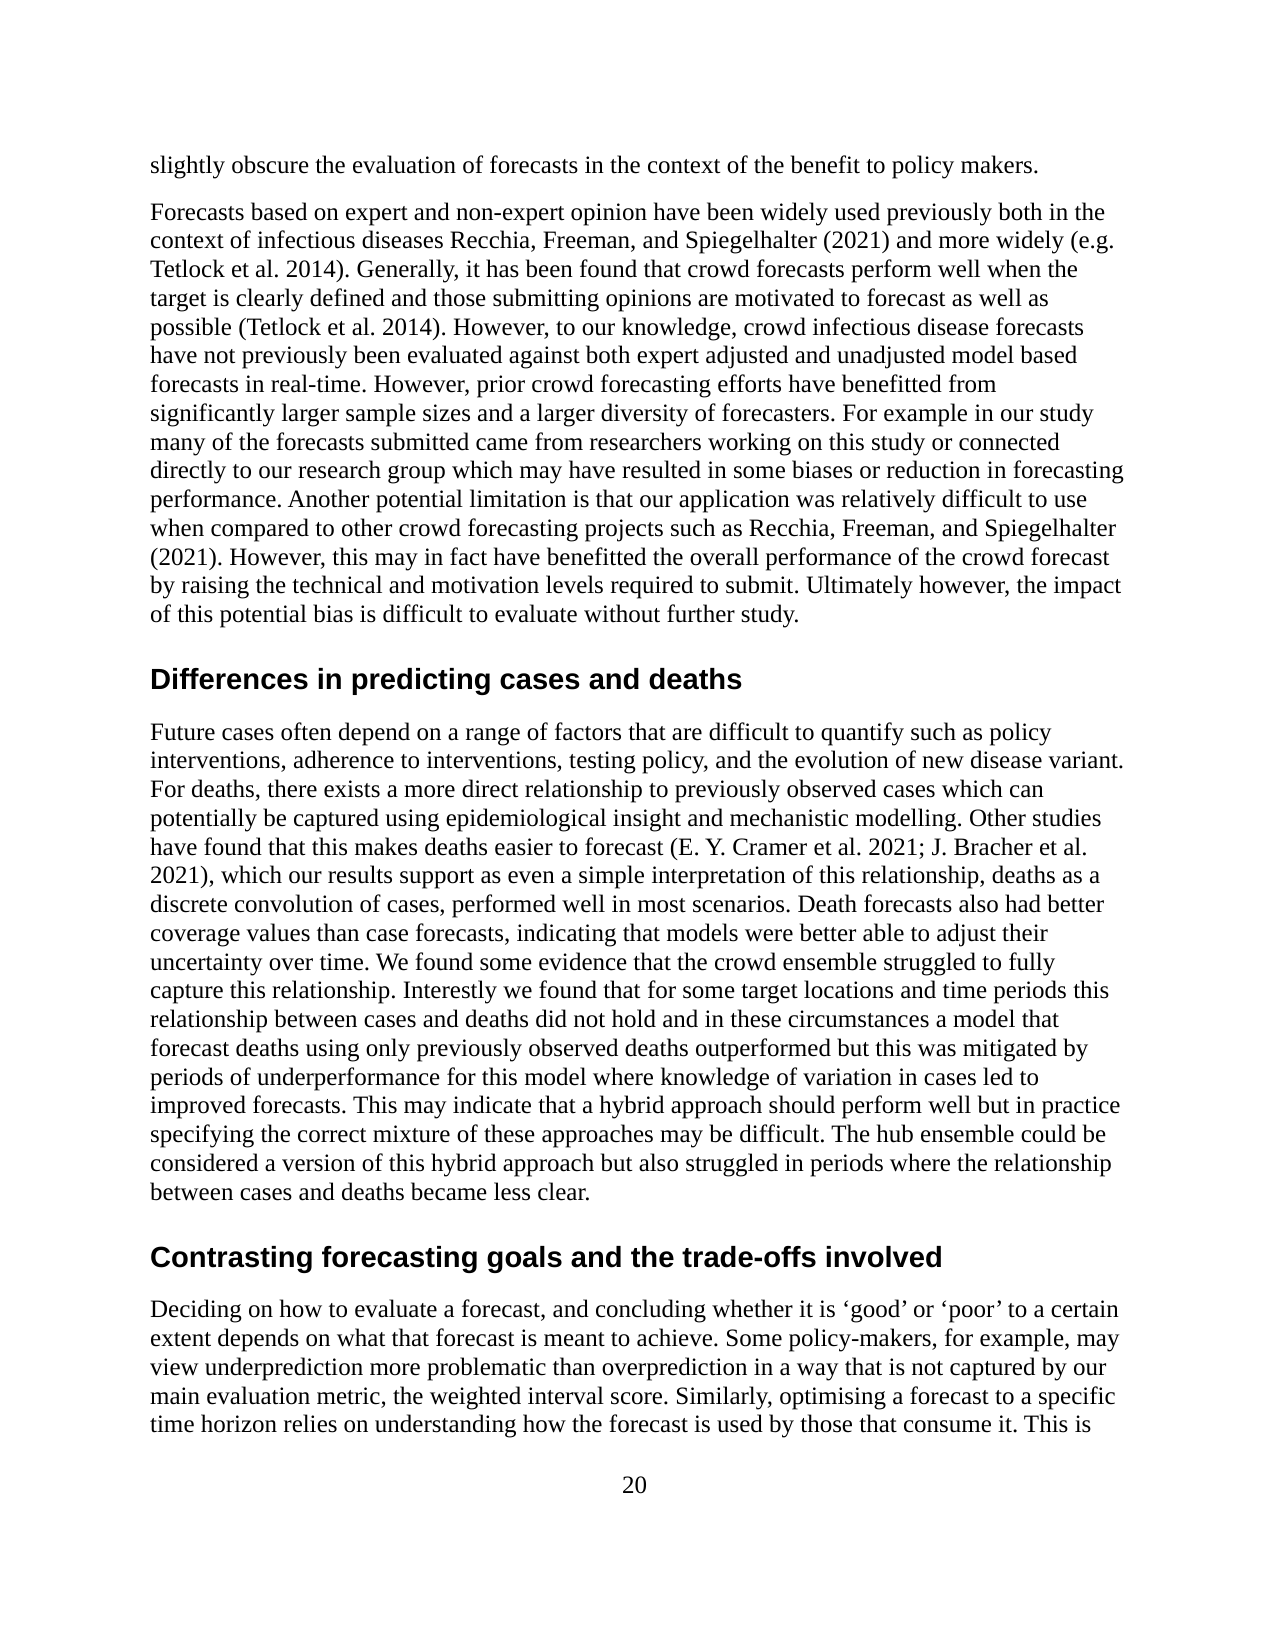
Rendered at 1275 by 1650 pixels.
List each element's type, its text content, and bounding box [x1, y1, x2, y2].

text slightly obscure the evaluation of forecasts in the context of the benefit to policy makers. [150, 150, 1125, 179]
text Deciding on how to evaluate a forecast, and concluding whether it is ‘good’ or ‘poor’ to a certain extent depends on what that forecast is meant to achieve. Some policy-makers, for example, may view underprediction more problematic than overprediction in a way that is not captured by our main evaluation metric, the weighted interval score. Similarly, optimising a forecast to a specific time horizon relies on understanding how the forecast is used by those that consume it. This is [150, 1294, 1125, 1438]
text Forecasts based on expert and non-expert opinion have been widely used previously both in the context of infectious diseases Recchia, Freeman, and Spiegelhalter (2021) and more widely (e.g. Tetlock et al. 2014). Generally, it has been found that crowd forecasts perform well when the target is clearly defined and those submitting opinions are motivated to forecast as well as possible (Tetlock et al. 2014). However, to our knowledge, crowd infectious disease forecasts have not previously been evaluated against both expert adjusted and unadjusted model based forecasts in real-time. However, prior crowd forecasting efforts have benefitted from significantly larger sample sizes and a larger diversity of forecasters. For example in our study many of the forecasts submitted came from researchers working on this study or connected directly to our research group which may have resulted in some biases or reduction in forecasting performance. Another potential limitation is that our application was relatively difficult to use when compared to other crowd forecasting projects such as Recchia, Freeman, and Spiegelhalter (2021). However, this may in fact have benefitted the overall performance of the crowd forecast by raising the technical and motivation levels required to submit. Ultimately however, the impact of this potential bias is difficult to evaluate without further study. [150, 197, 1125, 628]
subtitle Contrasting forecasting goals and the trade-offs involved [150, 1239, 1125, 1273]
subtitle Differences in predicting cases and deaths [150, 662, 1125, 695]
text Future cases often depend on a range of factors that are difficult to quantify such as policy interventions, adherence to interventions, testing policy, and the evolution of new disease variant. For deaths, there exists a more direct relationship to previously observed cases which can potentially be captured using epidemiological insight and mechanistic modelling. Other studies have found that this makes deaths easier to forecast (E. Y. Cramer et al. 2021; J. Bracher et al. 2021), which our results support as even a simple interpretation of this relationship, deaths as a discrete convolution of cases, performed well in most scenarios. Death forecasts also had better coverage values than case forecasts, indicating that models were better able to adjust their uncertainty over time. We found some evidence that the crowd ensemble struggled to fully capture this relationship. Interestly we found that for some target locations and time periods this relationship between cases and deaths did not hold and in these circumstances a model that forecast deaths using only previously observed deaths outperformed but this was mitigated by periods of underperformance for this model where knowledge of variation in cases led to improved forecasts. This may indicate that a hybrid approach should perform well but in practice specifying the correct mixture of these approaches may be difficult. The hub ensemble could be considered a version of this hybrid approach but also struggled in periods where the relationship between cases and deaths became less clear. [150, 717, 1125, 1206]
